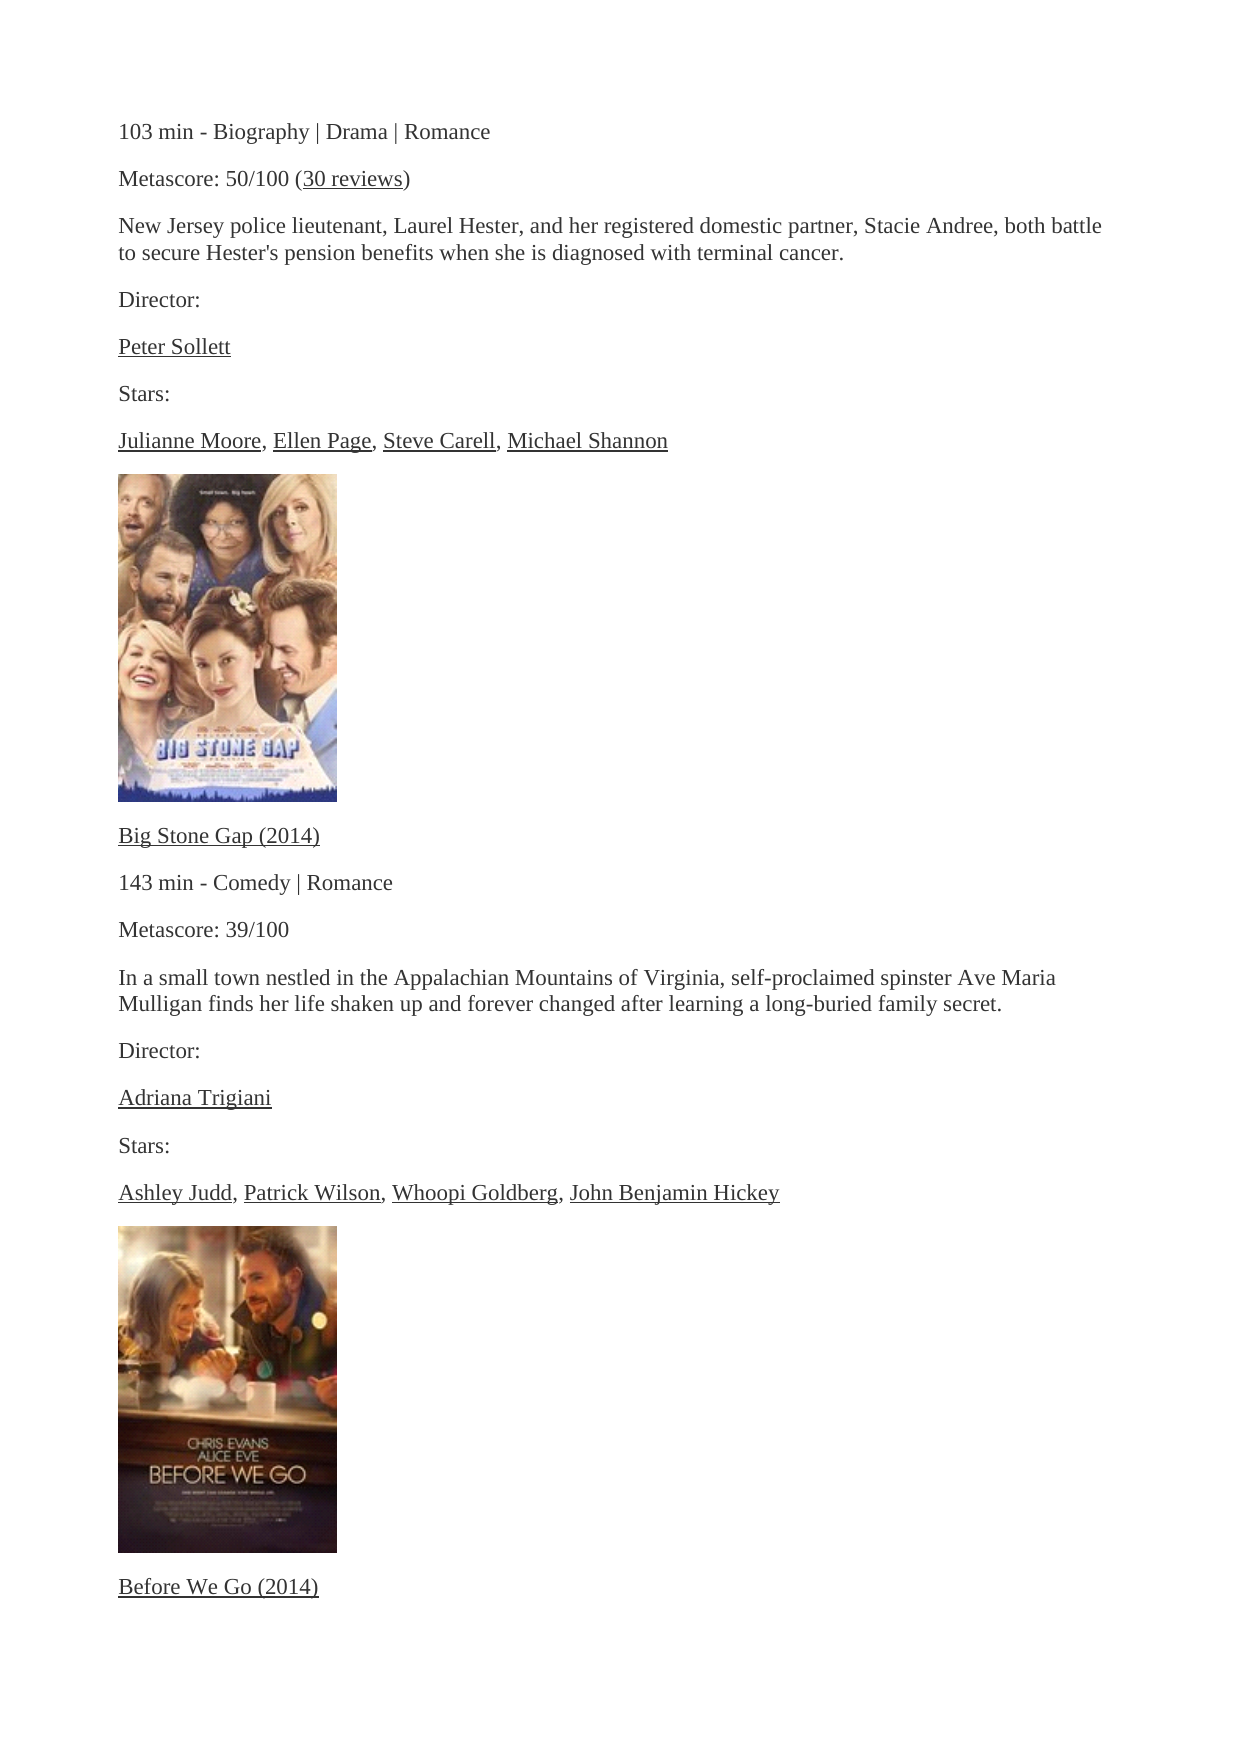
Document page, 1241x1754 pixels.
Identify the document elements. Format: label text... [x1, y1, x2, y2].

text Stars: [118, 380, 1122, 407]
text In a small town nestled in the Appalachian Mountains of Virginia, self-proclaimed spinster Ave Maria Mulligan finds her life shaken up and forever changed after learning a long-buried family secret. [118, 964, 1122, 1016]
text New Jersey police lieutenant, Laurel Hester, and her registered domestic partner, Stacie Andree, both battle to secure Hester's pension benefits when she is diagnosed with terminal cancer. [118, 212, 1122, 265]
text Metascore: 39/100 [118, 917, 1122, 943]
text Director: [118, 1037, 1122, 1064]
text Peter Sollett [118, 333, 1122, 359]
text Before We Go (2014) [118, 1573, 1122, 1600]
text 103 min - Biography | Drama | Romance [118, 118, 1122, 144]
text Stars: [118, 1132, 1122, 1158]
text Big Stone Gap (2014) [118, 822, 1122, 848]
text Ashley Judd, Patrick Wilson, Whoopi Goldberg, John Benjamin Hickey [118, 1179, 1122, 1205]
text Metascore: 50/100 (30 reviews) [118, 165, 1122, 192]
text 143 min - Comedy | Romance [118, 869, 1122, 896]
text Director: [118, 286, 1122, 312]
text Adriana Trigiani [118, 1084, 1122, 1111]
text Julianne Moore, Ellen Page, Steve Carell, Michael Shannon [118, 428, 1122, 454]
